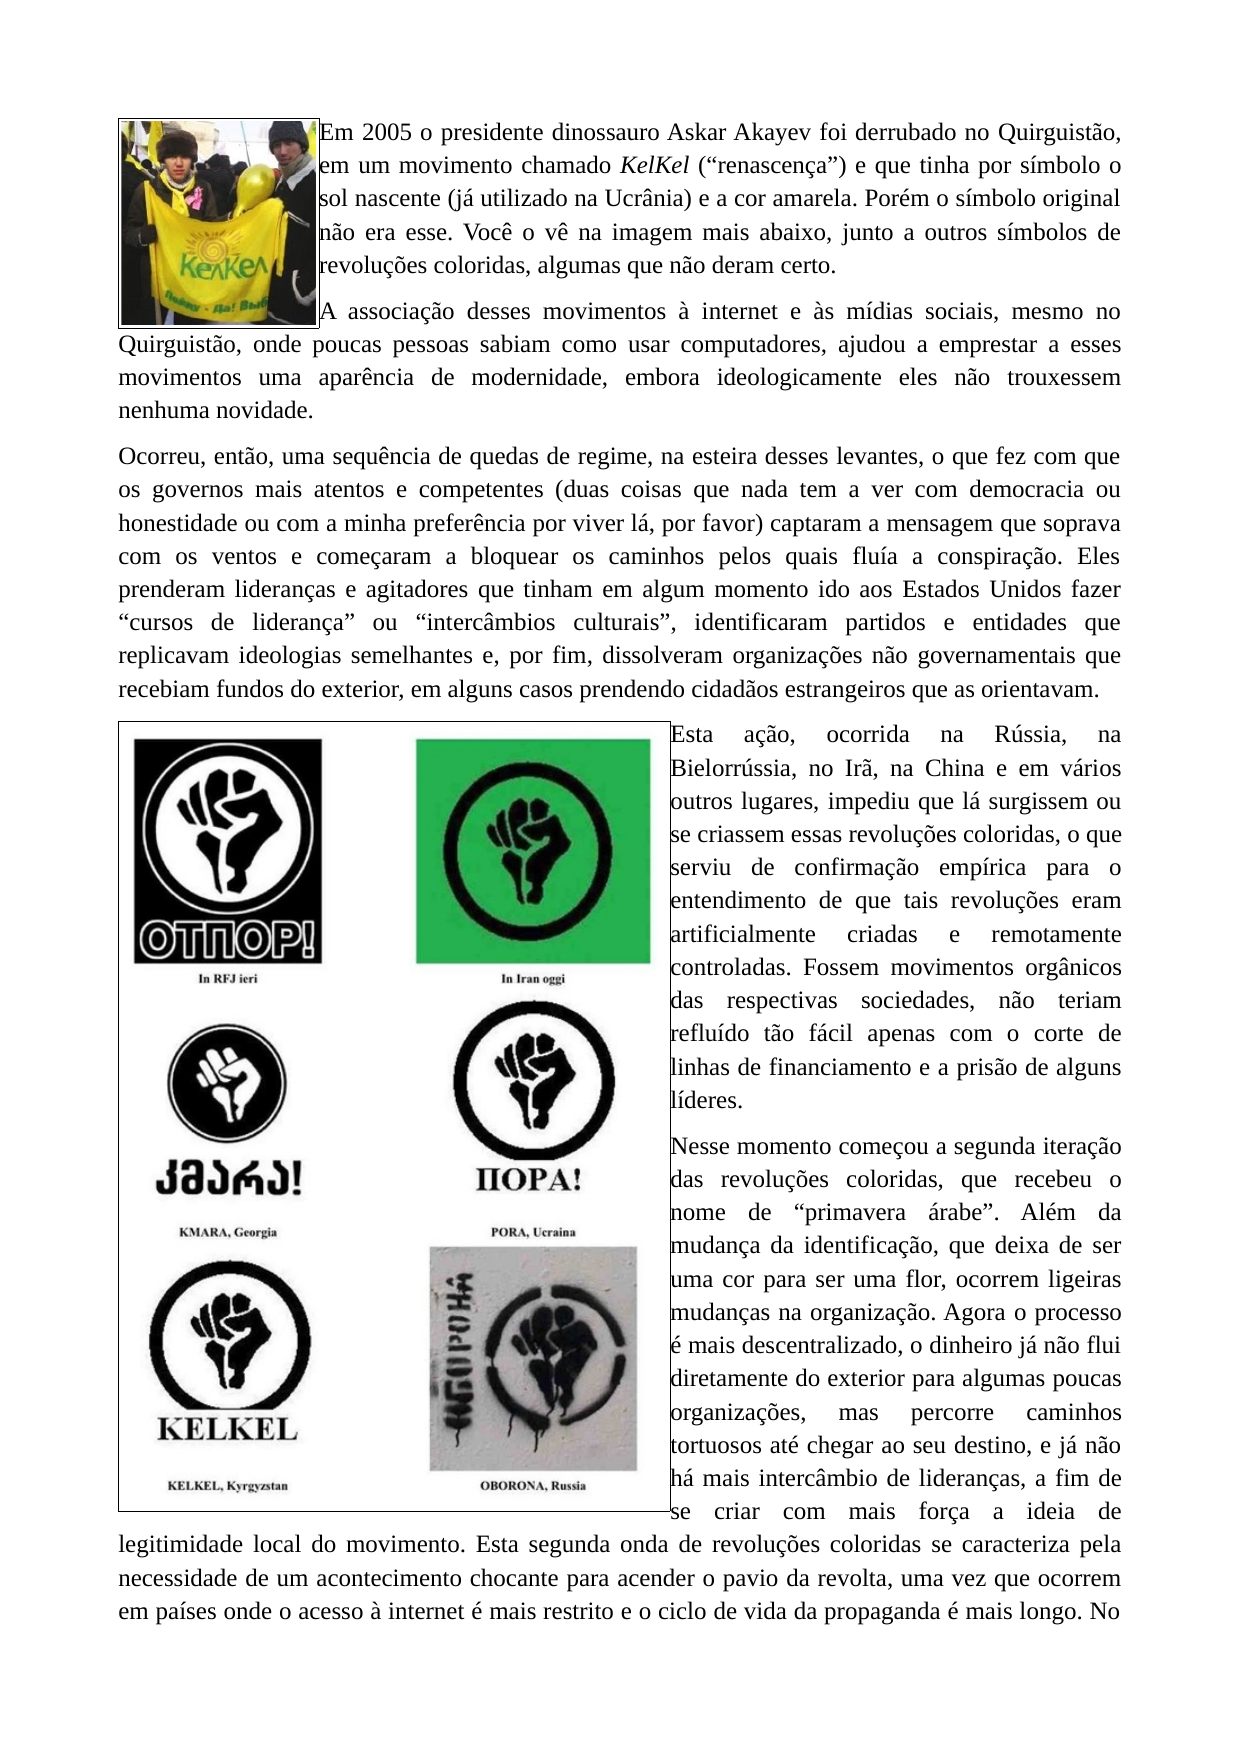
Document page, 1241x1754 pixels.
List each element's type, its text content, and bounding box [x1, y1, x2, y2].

text Em 2005 o presidente dinossauro Askar Akayev foi derrubado no Quirguistão, em um movimento chamado KelKel (“renascença”) e que tinha por símbolo o sol nascente (já utilizado na Ucrânia) e a cor amarela. Porém o símbolo original não era esse. Você o vê na imagem mais abaixo, junto a outros símbolos de revoluções coloridas, algumas que não deram certo. [320, 118, 1122, 279]
text Esta ação, ocorrida na Rússia, na Bielorrússia, no Irã, na China e em vários outros lugares, impediu que lá surgissem ou se criassem essas revoluções coloridas, o que serviu de confirmação empírica para o entendimento de que tais revoluções eram artificialmente criadas e remotamente controladas. Fossem movimentos orgânicos das respectivas sociedades, não teriam refluído tão fácil apenas com o corte de linhas de financiamento e a prisão de alguns líderes. [671, 721, 1122, 1114]
text [119, 119, 319, 328]
text A associação desses movimentos à internet e às mídias sociais, mesmo no Quirguistão, onde poucas pessoas sabiam como usar computadores, ajudou a emprestar a esses movimentos uma aparência de modernidade, embora ideologicamente eles não trouxessem nenhuma novidade. [118, 297, 1122, 424]
text Ocorreu, então, uma sequência de quedas de regime, na esteira desses levantes, o que fez com que os governos mais atentos e competentes (duas coisas que nada tem a ver com democracia ou honestidade ou com a minha preferência por viver lá, por favor) captaram a mensagem que soprava com os ventos e começaram a bloquear os caminhos pelos quais fluía a conspiração. Eles prenderam lideranças e agitadores que tinham em algum momento ido aos Estados Unidos fazer “cursos de liderança” ou “intercâmbios culturais”, identificaram partidos e entidades que replicavam ideologias semelhantes e, por fim, dissolveram organizações não governamentais que recebiam fundos do exterior, em alguns casos prendendo cidadãos estrangeiros que as orientavam. [118, 442, 1122, 702]
text [119, 722, 670, 1511]
picture [121, 121, 316, 325]
text Nesse momento começou a segunda iteração das revoluções coloridas, que recebeu o nome de “primavera árabe”. Além da mudança da identificação, que deixa de ser uma cor para ser uma flor, ocorrem ligeiras mudanças na organização. Agora o processo é mais descentralizado, o dinheiro já não flui diretamente do exterior para algumas poucas organizações, mas percorre caminhos tortuosos até chegar ao seu destino, e já não há mais intercâmbio de lideranças, a fim de se criar com mais força a ideia de legitimidade local do movimento. Esta segunda onda de revoluções coloridas se caracteriza pela necessidade de um acontecimento chocante para acender o pavio da revolta, uma vez que ocorrem em países onde o acesso à internet é mais restrito e o ciclo de vida da propaganda é mais longo. No [118, 1132, 1122, 1625]
picture [121, 723, 668, 1508]
